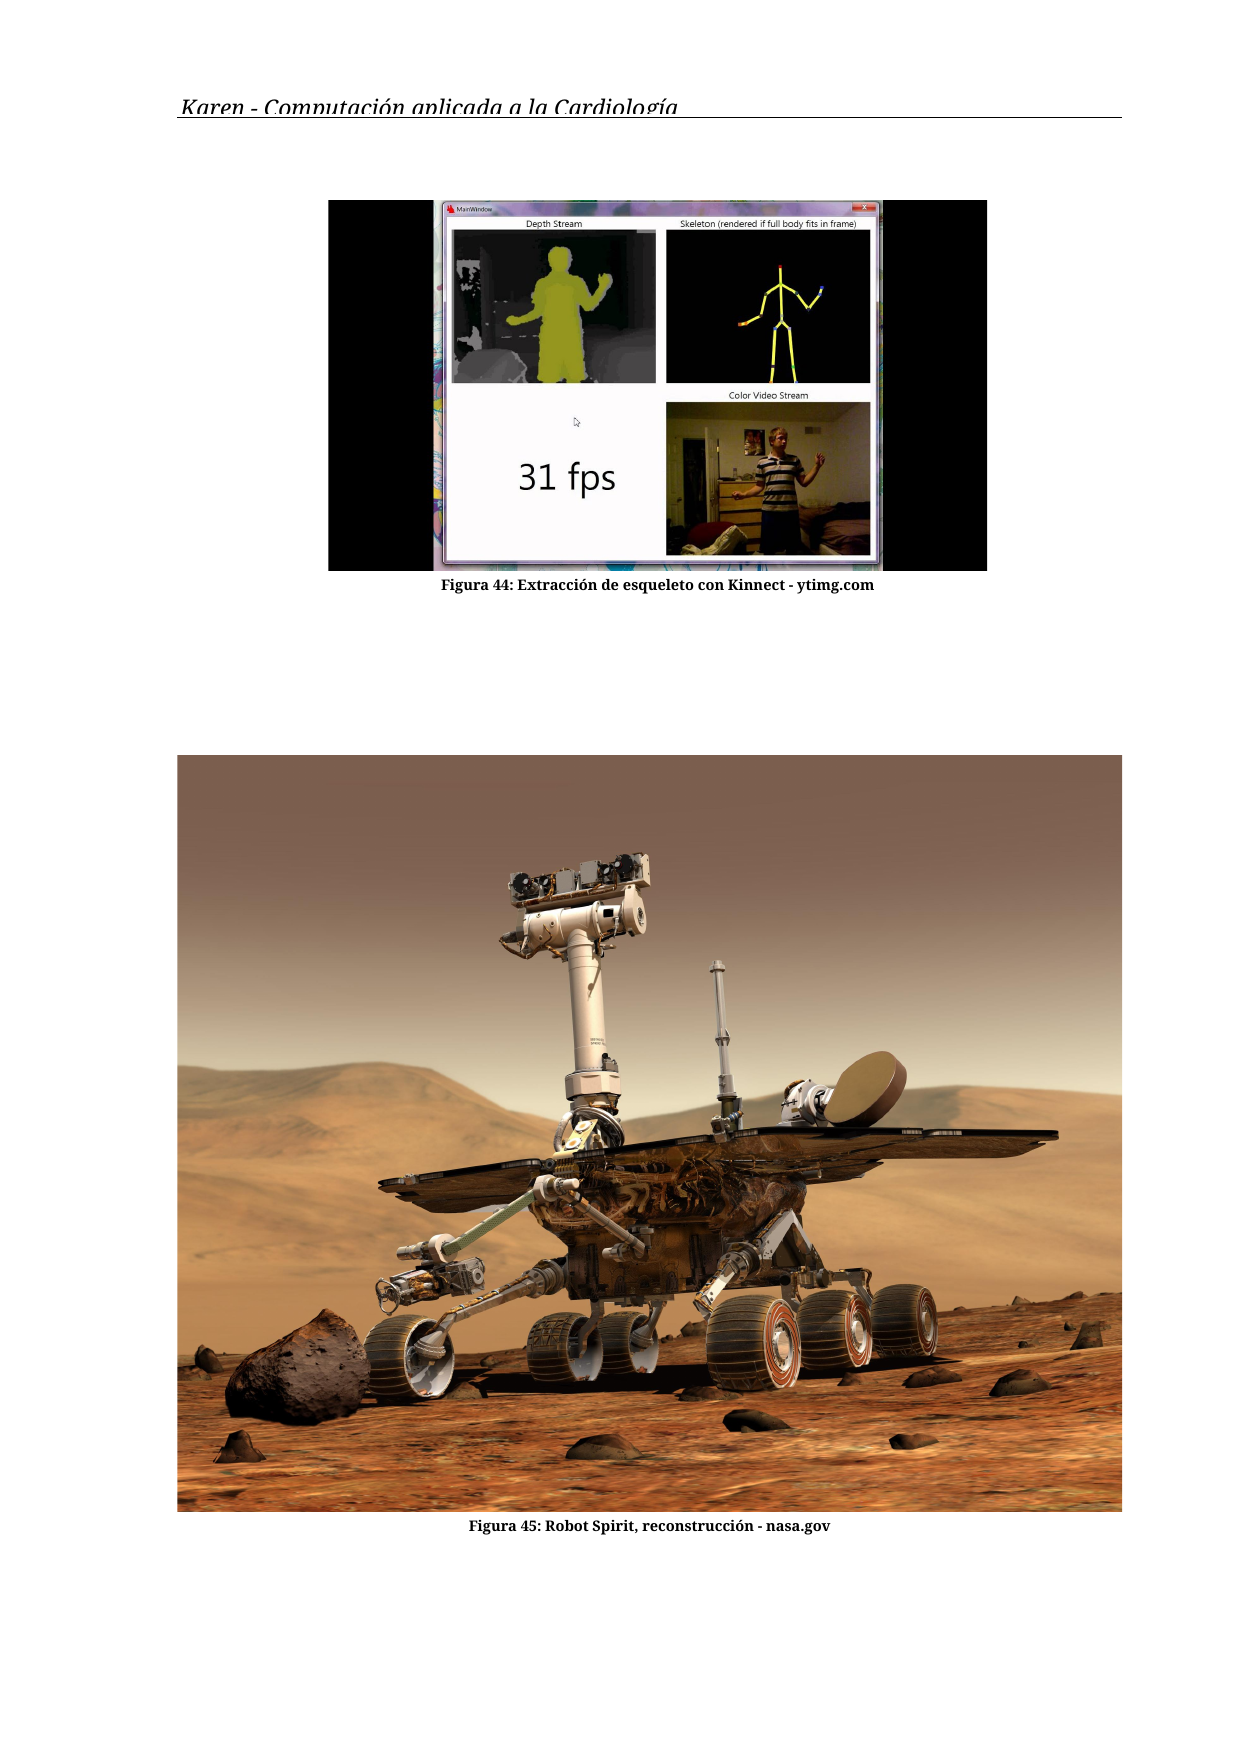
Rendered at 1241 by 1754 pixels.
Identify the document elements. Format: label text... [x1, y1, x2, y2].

text Figura 44: Extracción de esqueleto con Kinnect - ytimg.com [328, 571, 987, 594]
text Figura 45: Robot Spirit, reconstrucción - nasa.gov [177, 1512, 1122, 1536]
picture [177, 755, 1123, 1512]
picture [328, 200, 988, 571]
